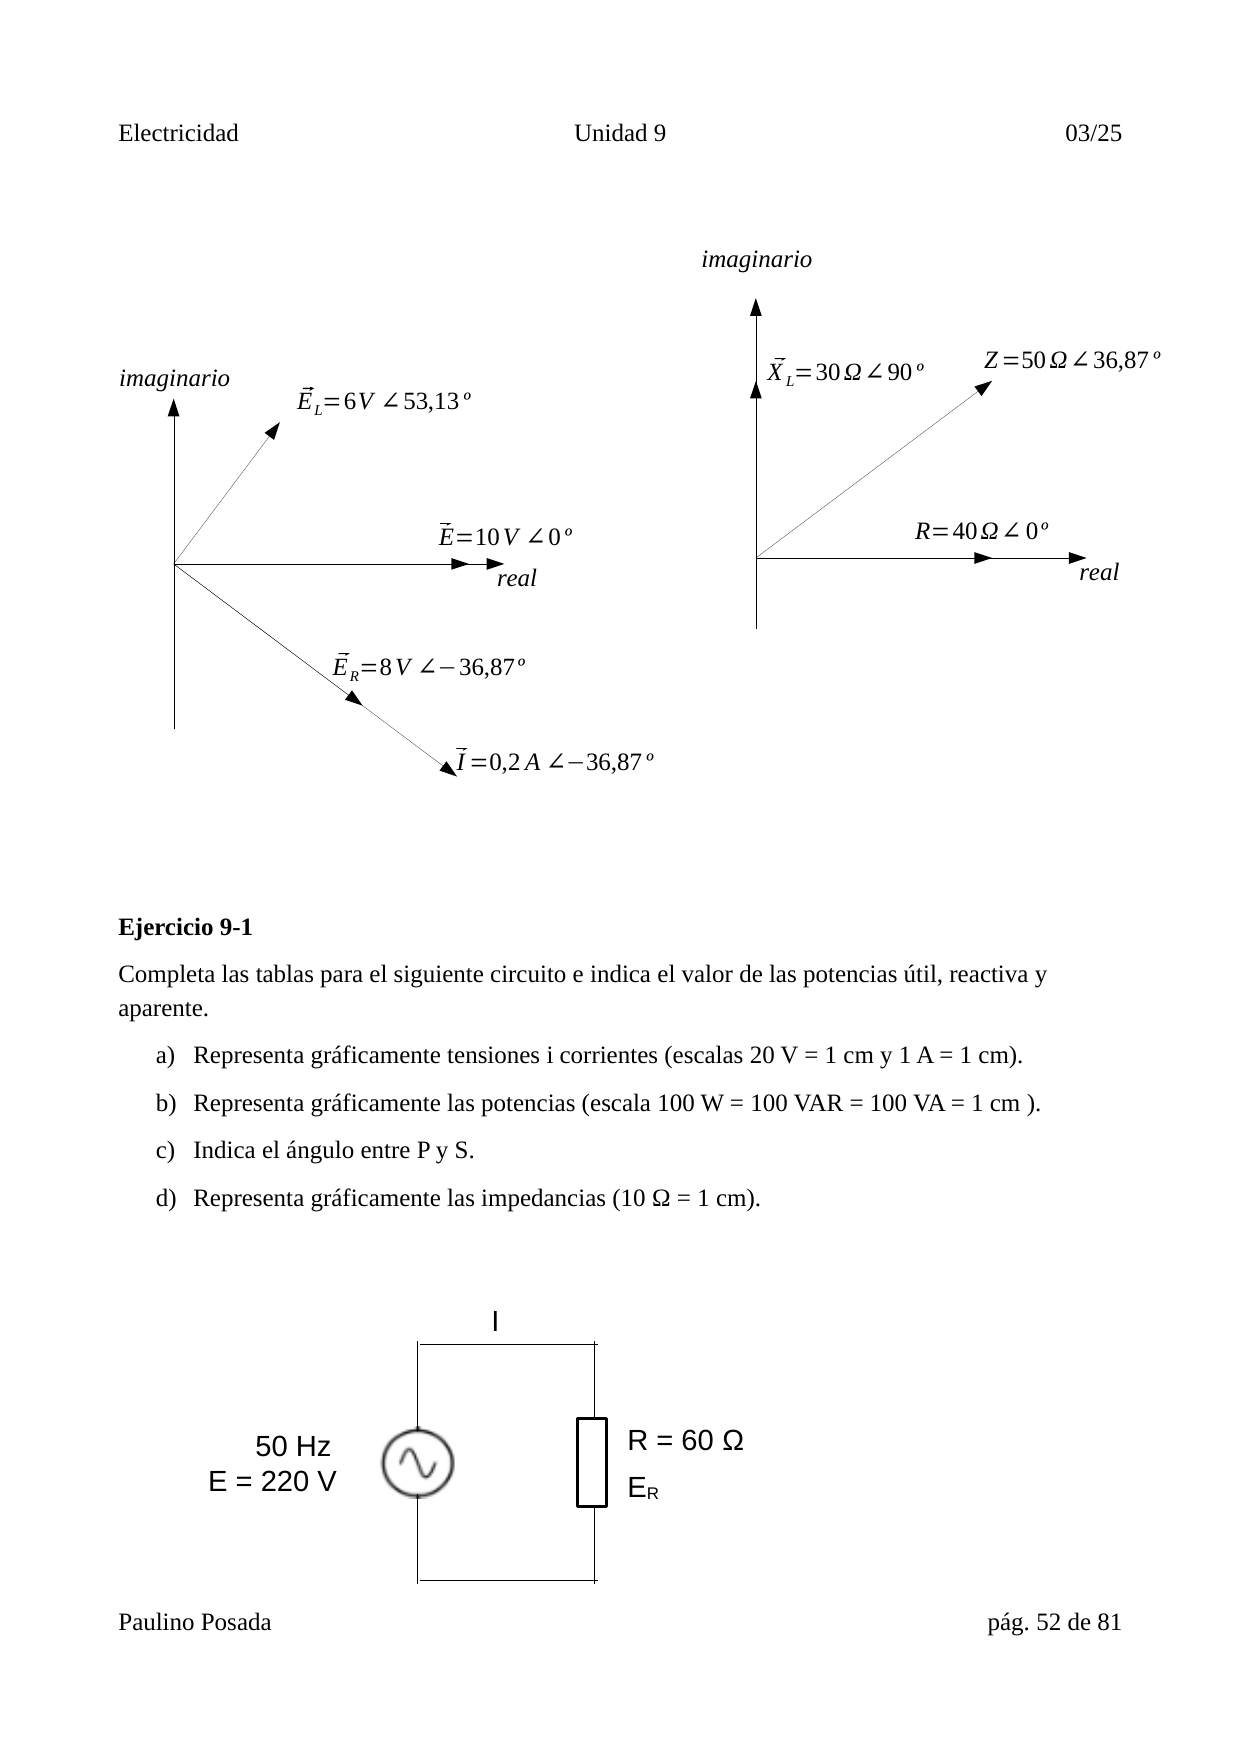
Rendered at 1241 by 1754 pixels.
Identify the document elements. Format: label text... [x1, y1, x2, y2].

list Representa gráficamente las potencias (escala 100 W = 100 VAR = 100 VA = 1 cm ). [156, 1088, 1122, 1117]
text Completa las tablas para el siguiente circuito e indica el valor de las potencias útil, reactiva y aparente. [118, 959, 1122, 1021]
text Ejercicio 9-1 [118, 912, 1122, 941]
picture [379, 1426, 457, 1499]
list Representa gráficamente tensiones i corrientes (escalas 20 V = 1 cm y 1 A = 1 cm). [156, 1040, 1122, 1069]
list Representa gráficamente las impedancias (10 Ω = 1 cm). [156, 1183, 1122, 1212]
list Indica el ángulo entre P y S. [156, 1135, 1122, 1164]
